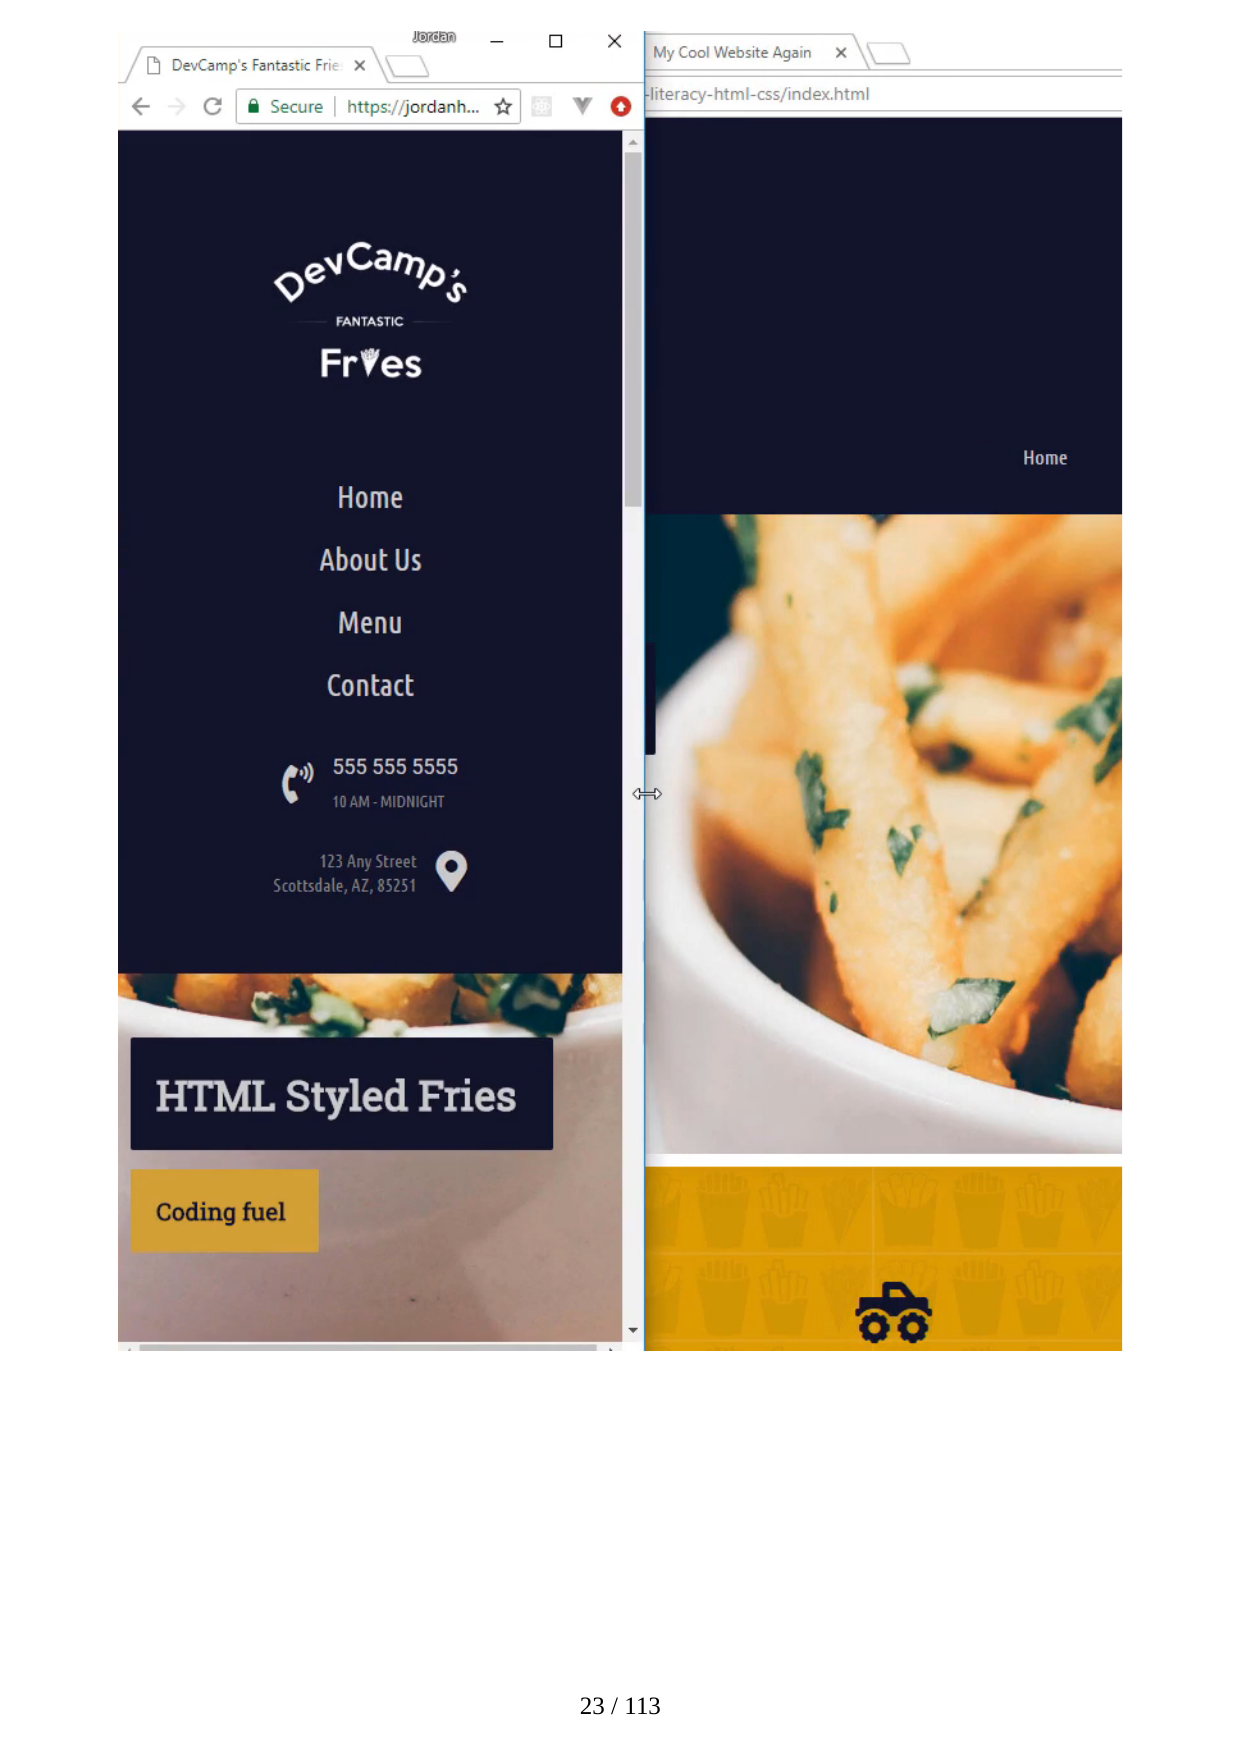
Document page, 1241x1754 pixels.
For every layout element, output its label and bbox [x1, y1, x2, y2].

picture [118, 31, 1123, 1351]
